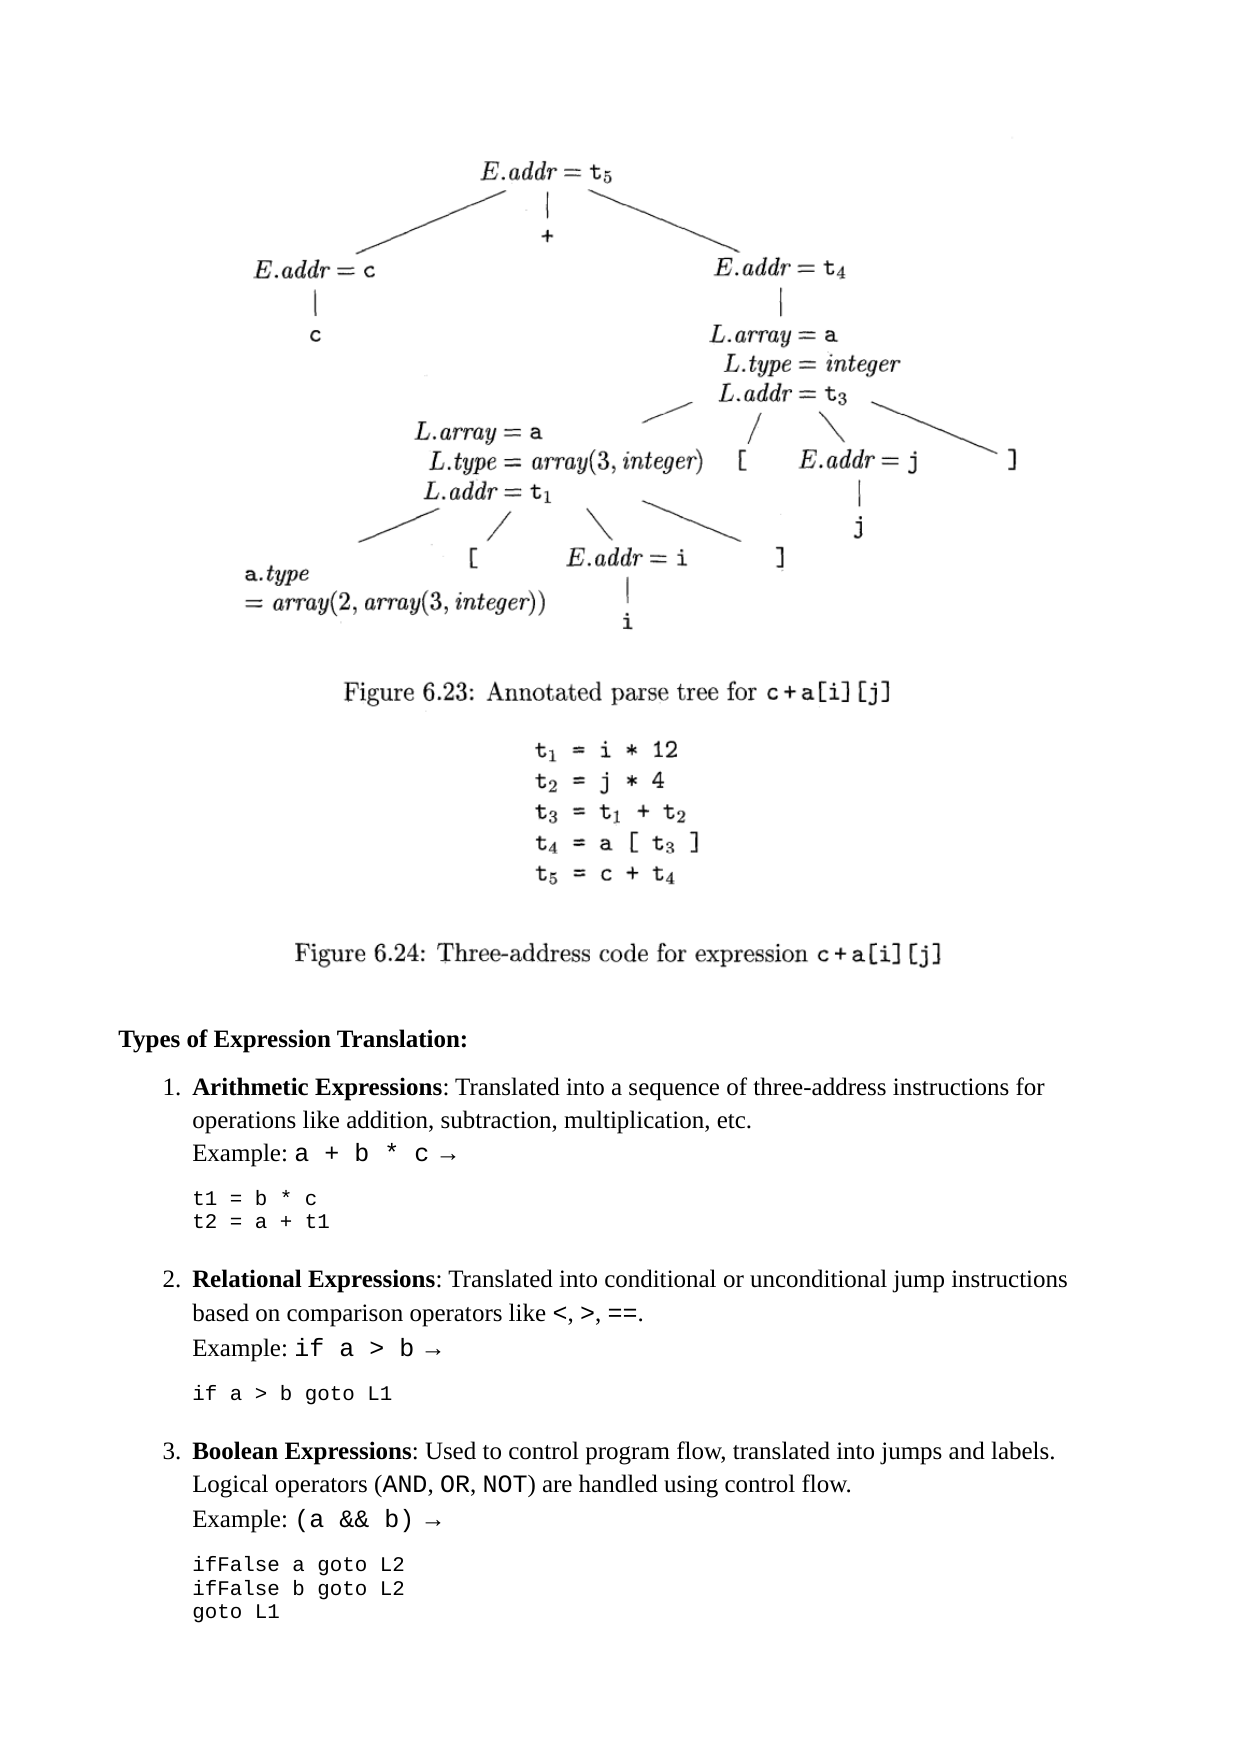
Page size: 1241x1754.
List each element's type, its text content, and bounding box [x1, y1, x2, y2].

list if a > b goto L1 [162, 1383, 1122, 1406]
list Arithmetic Expressions: Translated into a sequence of three-address instructions for operations like addition, subtraction, multiplication, etc. Example: a + b * c → [162, 1072, 1122, 1169]
list t2 = a + t1 [162, 1211, 1122, 1235]
list t1 = b * c [162, 1188, 1122, 1211]
list ifFalse a goto L2 [162, 1554, 1122, 1578]
picture [207, 130, 1034, 973]
list Relational Expressions: Translated into conditional or unconditional jump instructions based on comparison operators like <, >, ==. Example: if a > b → [162, 1264, 1122, 1363]
list ifFalse b goto L2 [162, 1578, 1122, 1601]
text Types of Expression Translation: [118, 1024, 1122, 1053]
list goto L1 [162, 1601, 1122, 1625]
list Boolean Expressions: Used to control program flow, translated into jumps and labels. Logical operators (AND, OR, NOT) are handled using control flow. Example: (a && b) → [162, 1436, 1122, 1535]
